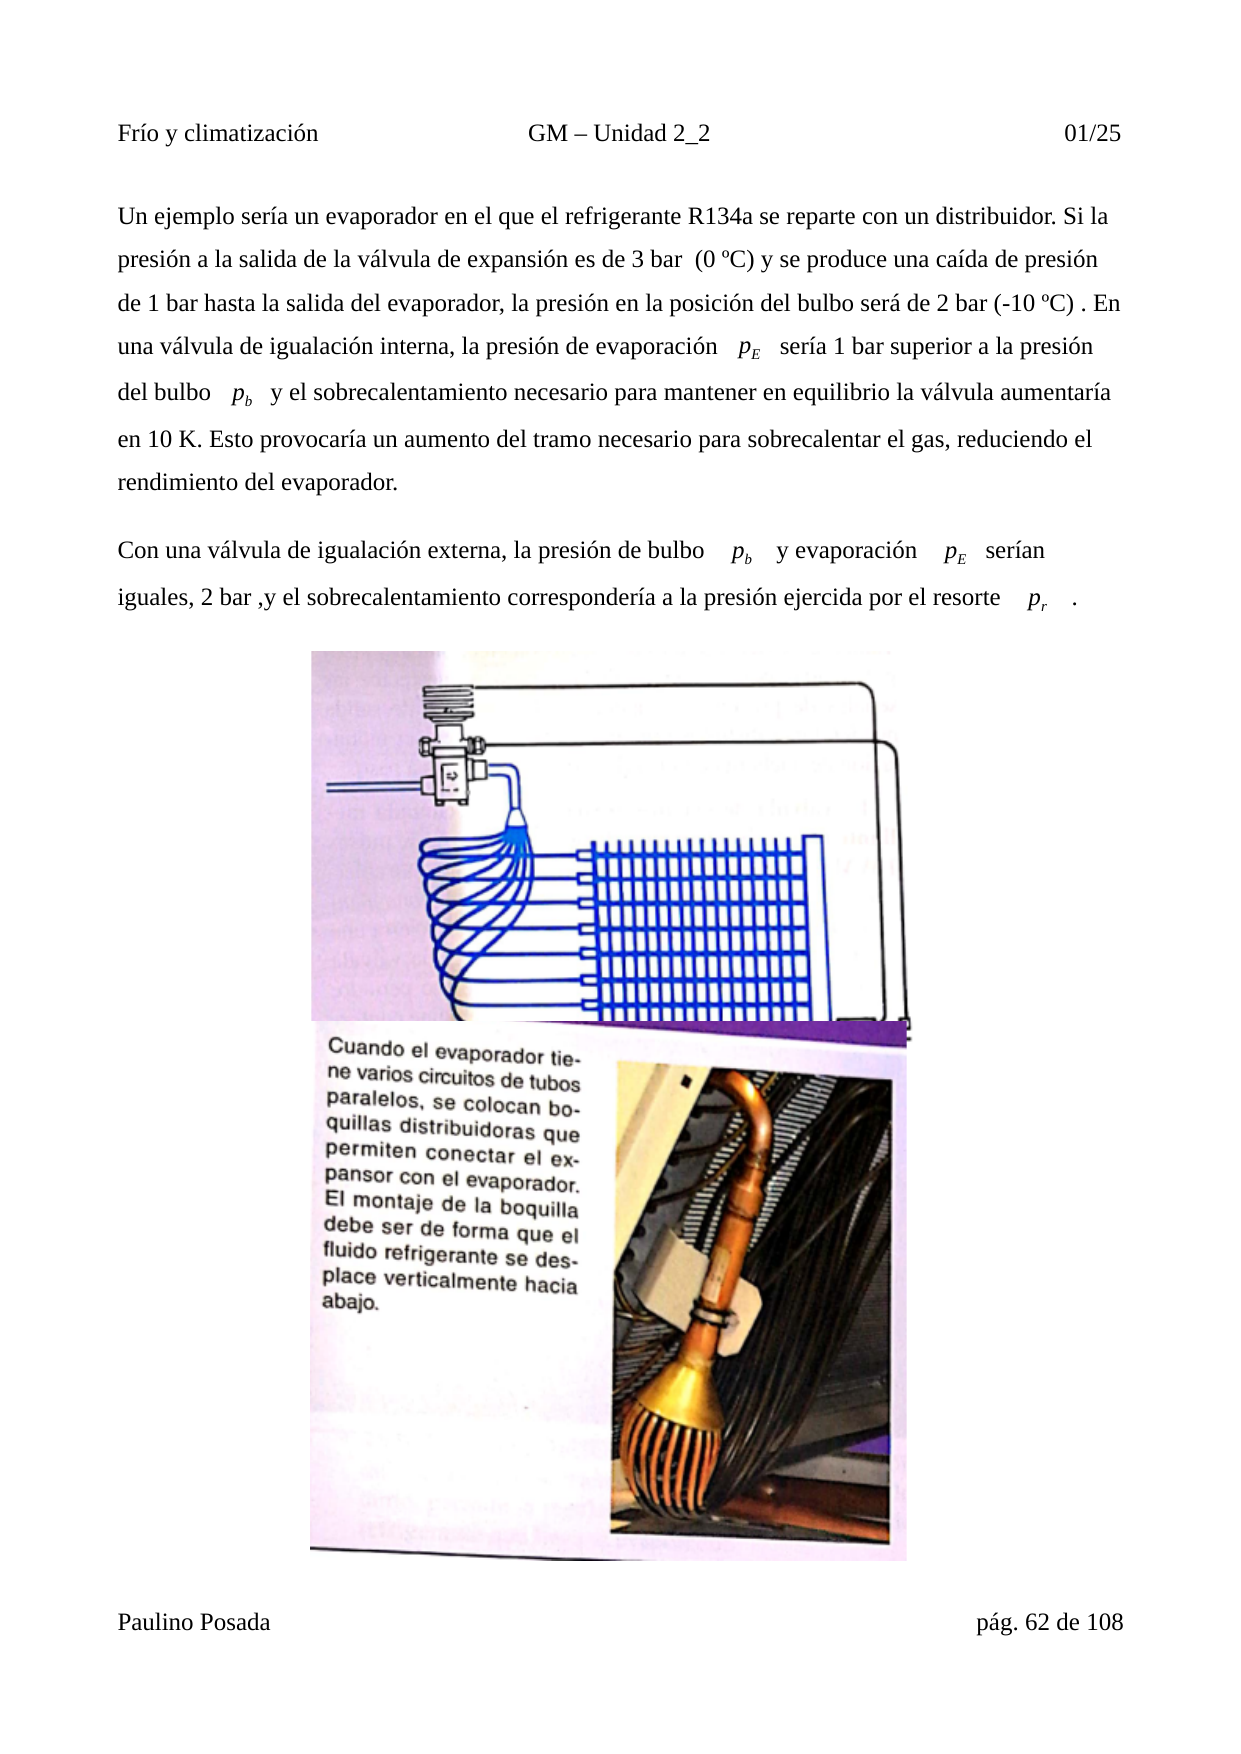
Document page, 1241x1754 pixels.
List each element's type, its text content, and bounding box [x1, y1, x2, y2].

text Con una válvula de igualación externa, la presión de bulbo y evaporación serían iguales, 2 bar ,y el sobrecalentamiento correspondería a la presión ejercida por el resorte . [117, 536, 1123, 615]
picture [310, 651, 928, 1561]
text Un ejemplo sería un evaporador en el que el refrigerante R134a se reparte con un distribuidor. Si la presión a la salida de la válvula de expansión es de 3 bar (0 ºC) y se produce una caída de presión de 1 bar hasta la salida del evaporador, la presión en la posición del bulbo será de 2 bar (-10 ºC) . En una válvula de igualación interna, la presión de evaporaciónsería 1 bar superior a la presión del bulboy el sobrecalentamiento necesario para mantener en equilibrio la válvula aumentaría en 10 K. Esto provocaría un aumento del tramo necesario para sobrecalentar el gas, reduciendo el rendimiento del evaporador. [117, 201, 1123, 496]
